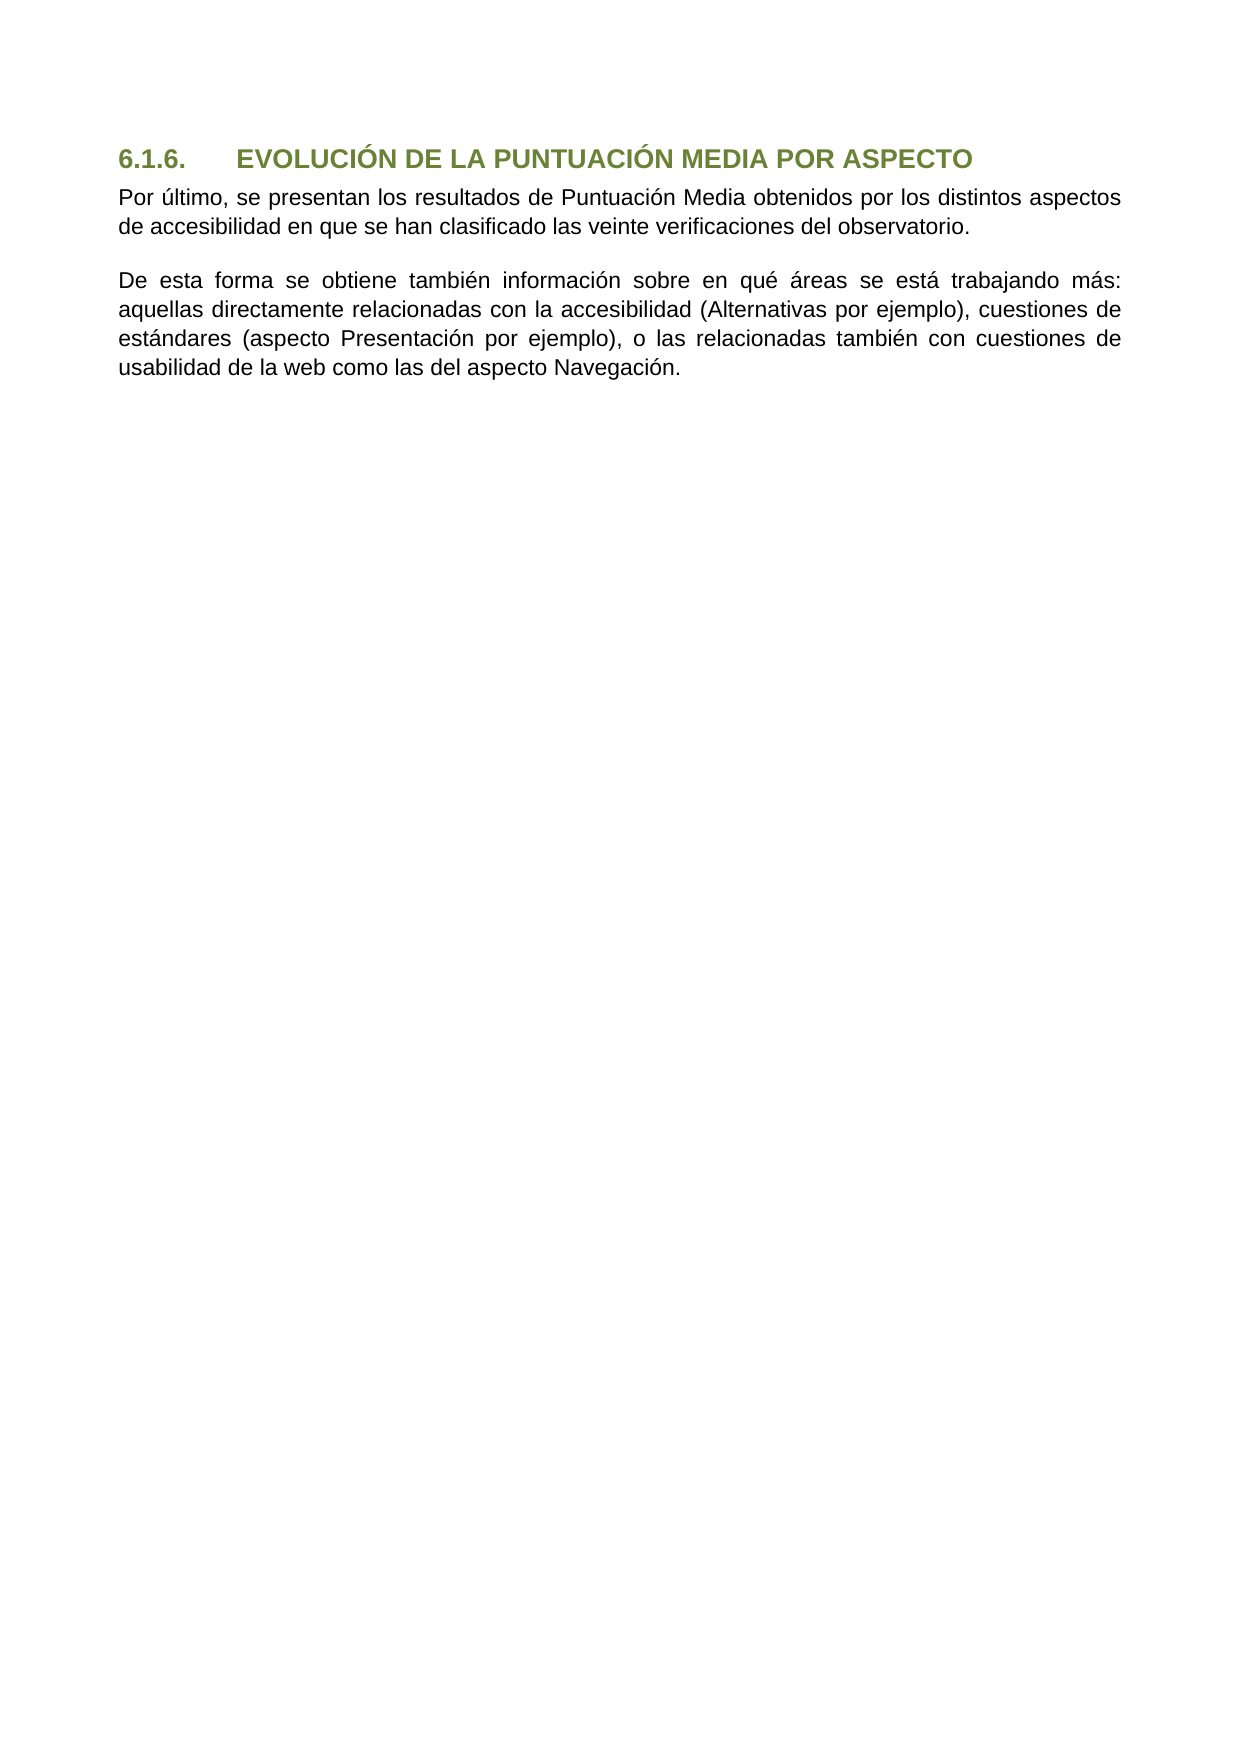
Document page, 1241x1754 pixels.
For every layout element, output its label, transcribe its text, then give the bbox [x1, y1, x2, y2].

subtitle Evolución de la puntuación media por aspecto [118, 143, 1122, 174]
text Por último, se presentan los resultados de Puntuación Media obtenidos por los distintos aspectos de accesibilidad en que se han clasificado las veinte verificaciones del observatorio. [118, 184, 1122, 239]
text De esta forma se obtiene también información sobre en qué áreas se está trabajando más: aquellas directamente relacionadas con la accesibilidad (Alternativas por ejemplo), cuestiones de estándares (aspecto Presentación por ejemplo), o las relacionadas también con cuestiones de usabilidad de la web como las del aspecto Navegación. [118, 267, 1122, 380]
